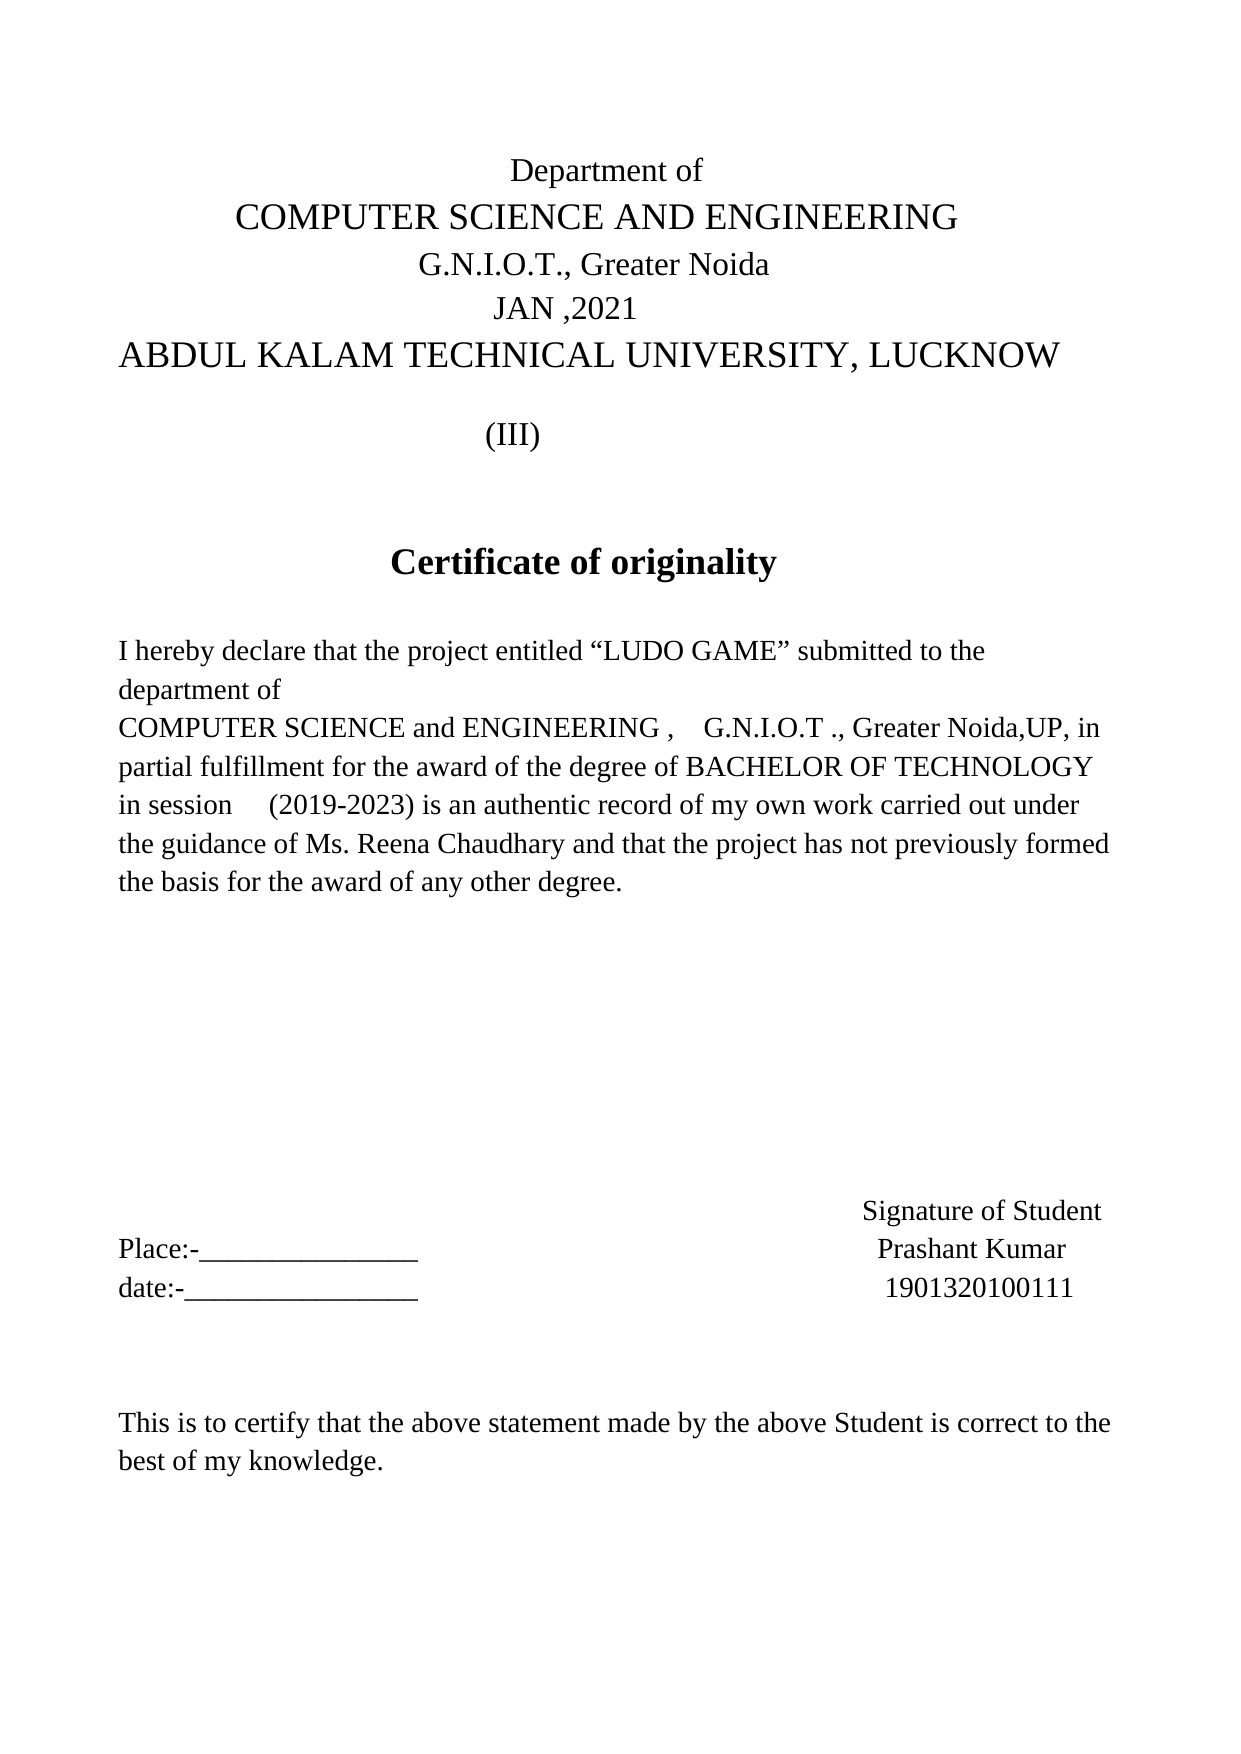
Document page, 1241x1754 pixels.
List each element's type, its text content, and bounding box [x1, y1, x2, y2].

text COMPUTER SCIENCE AND ENGINEERING [118, 194, 1122, 237]
text Place:-_______________ Prashant Kumar [118, 1231, 1122, 1265]
text (III) [118, 414, 1122, 452]
text ABDUL KALAM TECHNICAL UNIVERSITY, LUCKNOW [118, 332, 1122, 375]
text This is to certify that the above statement made by the above Student is correct to the best of my knowledge. [118, 1405, 1122, 1477]
text date:-________________ 1901320100111 [118, 1270, 1122, 1303]
text Signature of Student [118, 1193, 1122, 1226]
text G.N.I.O.T., Greater Noida [118, 244, 1122, 282]
text I hereby declare that the project entitled “LUDO GAME” submitted to the department of [118, 633, 1122, 705]
text COMPUTER SCIENCE and ENGINEERING , G.N.I.O.T ., Greater Noida,UP, in partial fulfillment for the award of the degree of BACHELOR OF TECHNOLOGY in session (2019-2023) is an authentic record of my own work carried out under the guidance of Ms. Reena Chaudhary and that the project has not previously formed the basis for the award of any other degree. [118, 710, 1122, 898]
text JAN ,2021 [118, 288, 1122, 326]
text Certificate of originality [118, 540, 1122, 583]
text Department of [118, 150, 1122, 189]
